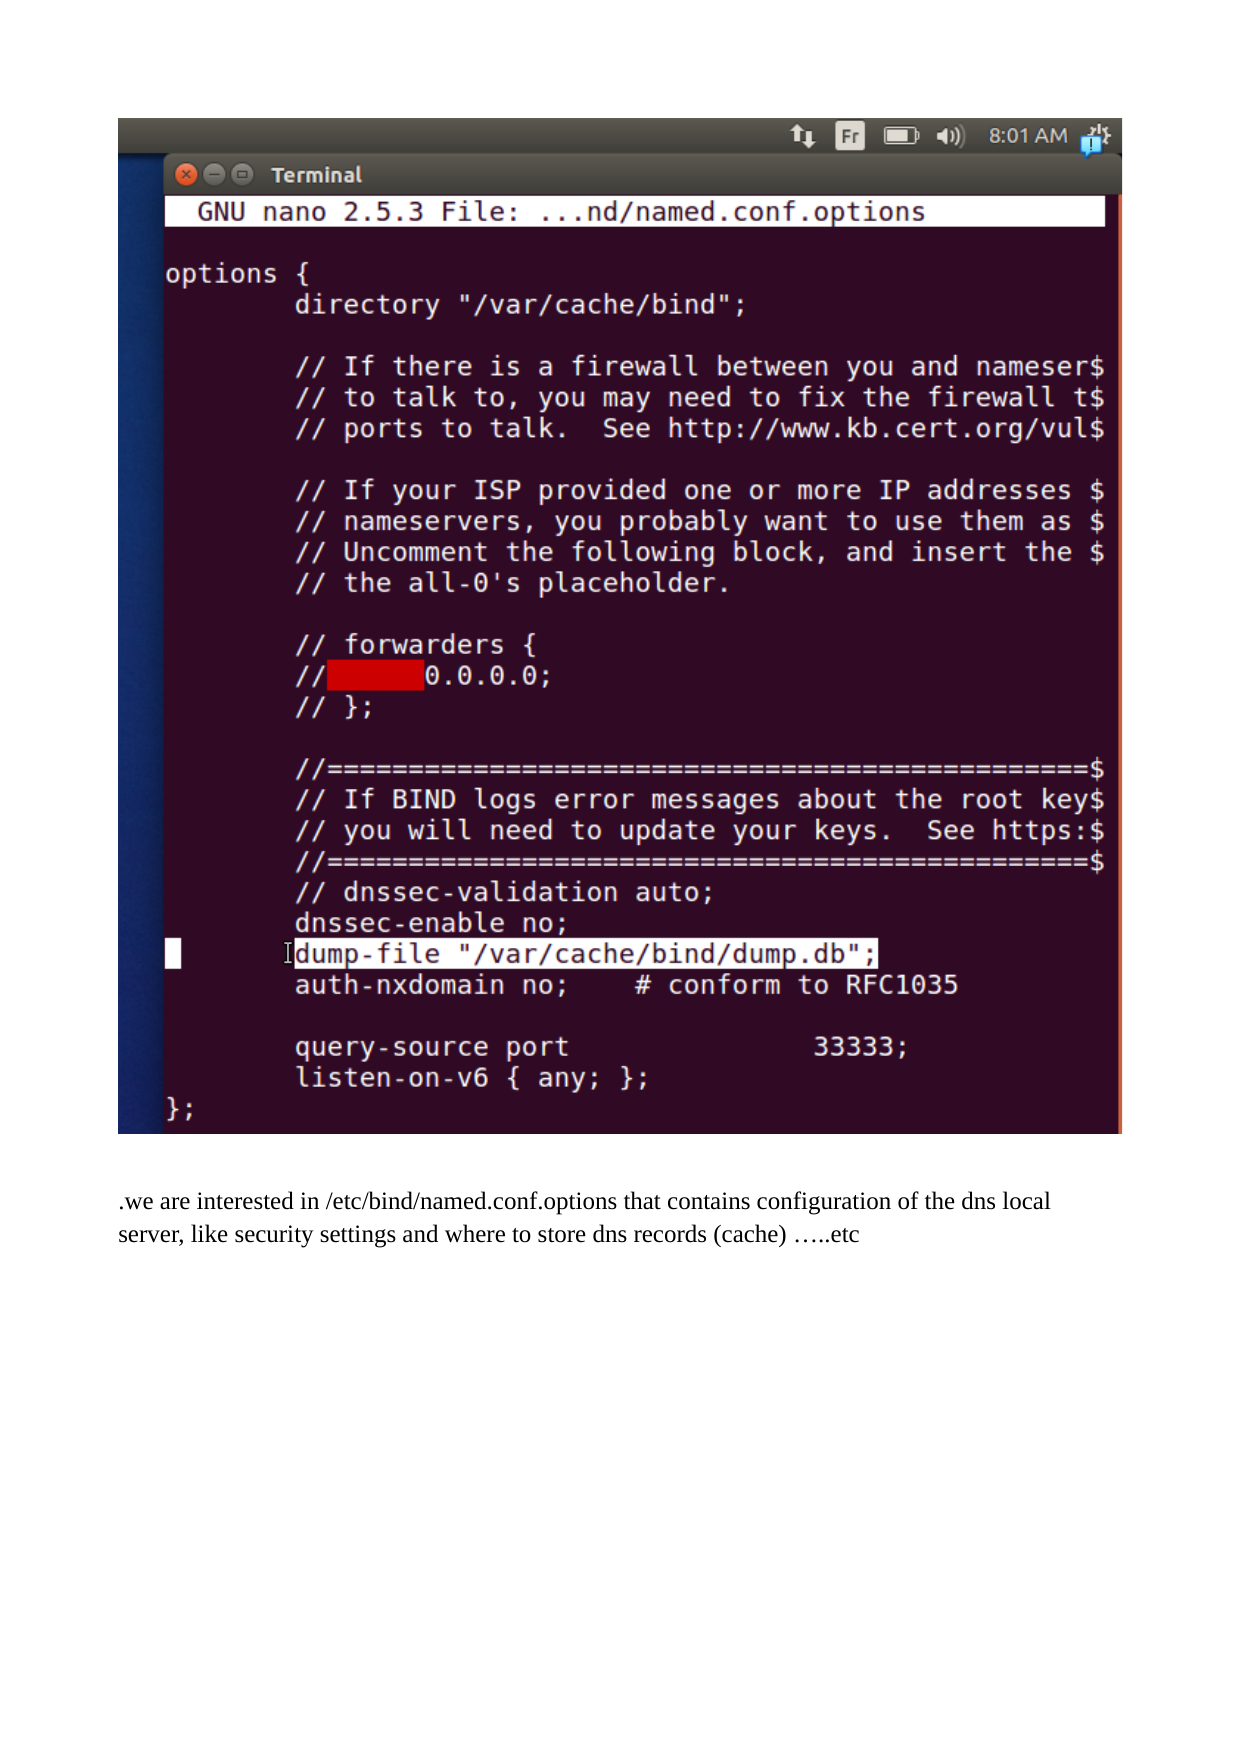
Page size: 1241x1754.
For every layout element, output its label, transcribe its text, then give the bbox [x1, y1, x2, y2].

picture [118, 118, 1123, 1134]
text .we are interested in /etc/bind/named.conf.options that contains configuration of the dns local server, like security settings and where to store dns records (cache) …..etc [118, 1186, 1122, 1247]
